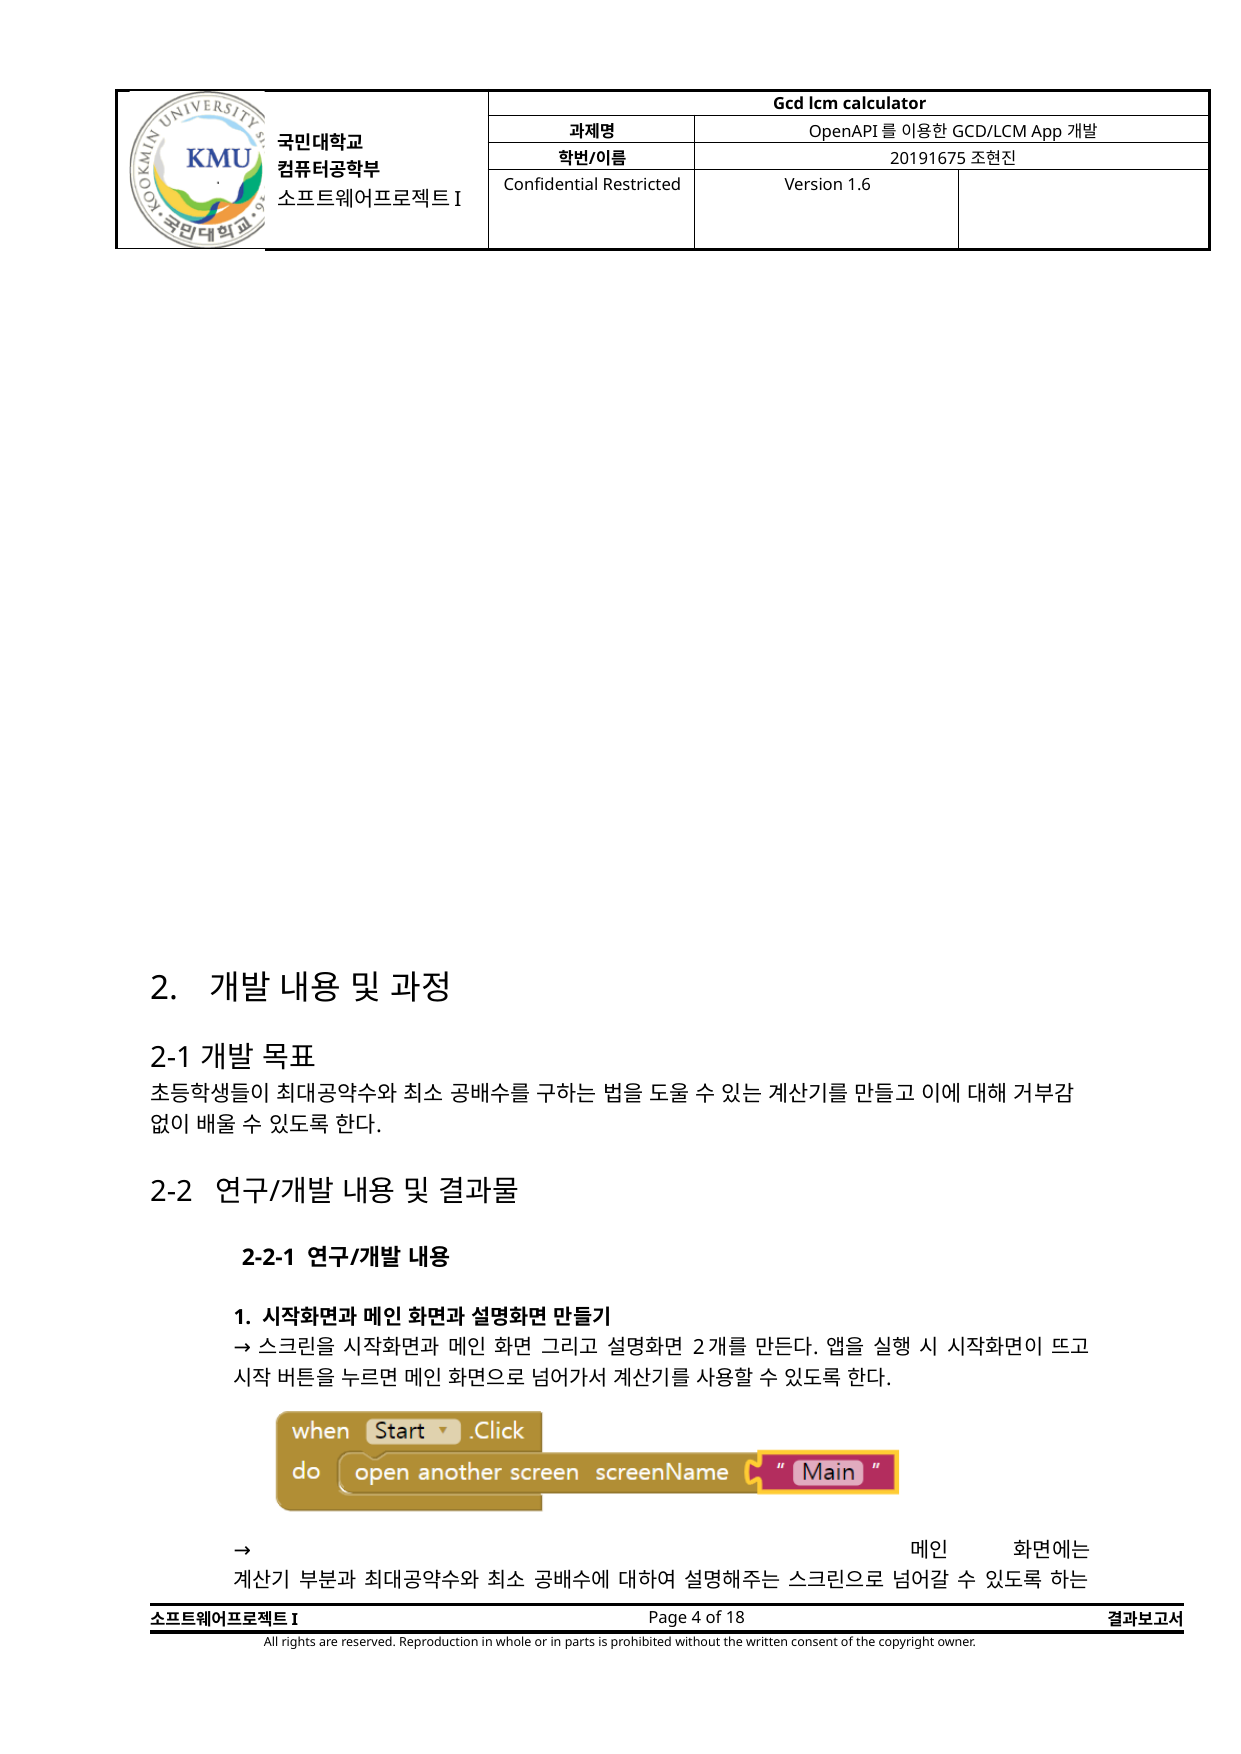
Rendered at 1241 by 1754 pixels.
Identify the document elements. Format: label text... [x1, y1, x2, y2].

text 2-2 연구/개발 내용 및 결과물 [150, 1168, 1090, 1210]
text 2-2-1 연구/개발 내용 [150, 1238, 1090, 1272]
text → 스크린을 시작화면과 메인 화면 그리고 설명화면 2개를 만든다. 앱을 실행 시 시작화면이 뜨고 시작 버튼을 누르면 메인 화면으로 넘어가서 계산기를 사용할 수 있도록 한다. [233, 1331, 1090, 1391]
text 1. 시작화면과 메인 화면과 설명화면 만들기 [233, 1300, 1090, 1331]
text 초등학생들이 최대공약수와 최소 공배수를 구하는 법을 도울 수 있는 계산기를 만들고 이에 대해 거부감 없이 배울 수 있도록 한다. [150, 1076, 1090, 1139]
subtitle 개발 내용 및 과정 [150, 961, 1090, 1009]
text 2-1 개발 목표 [150, 1033, 1090, 1076]
text → 메인 화면에는 계산기 부분과 최대공약수와 최소 공배수에 대하여 설명해주는 스크린으로 넘어갈 수 있도록 하는 [233, 1533, 1090, 1594]
